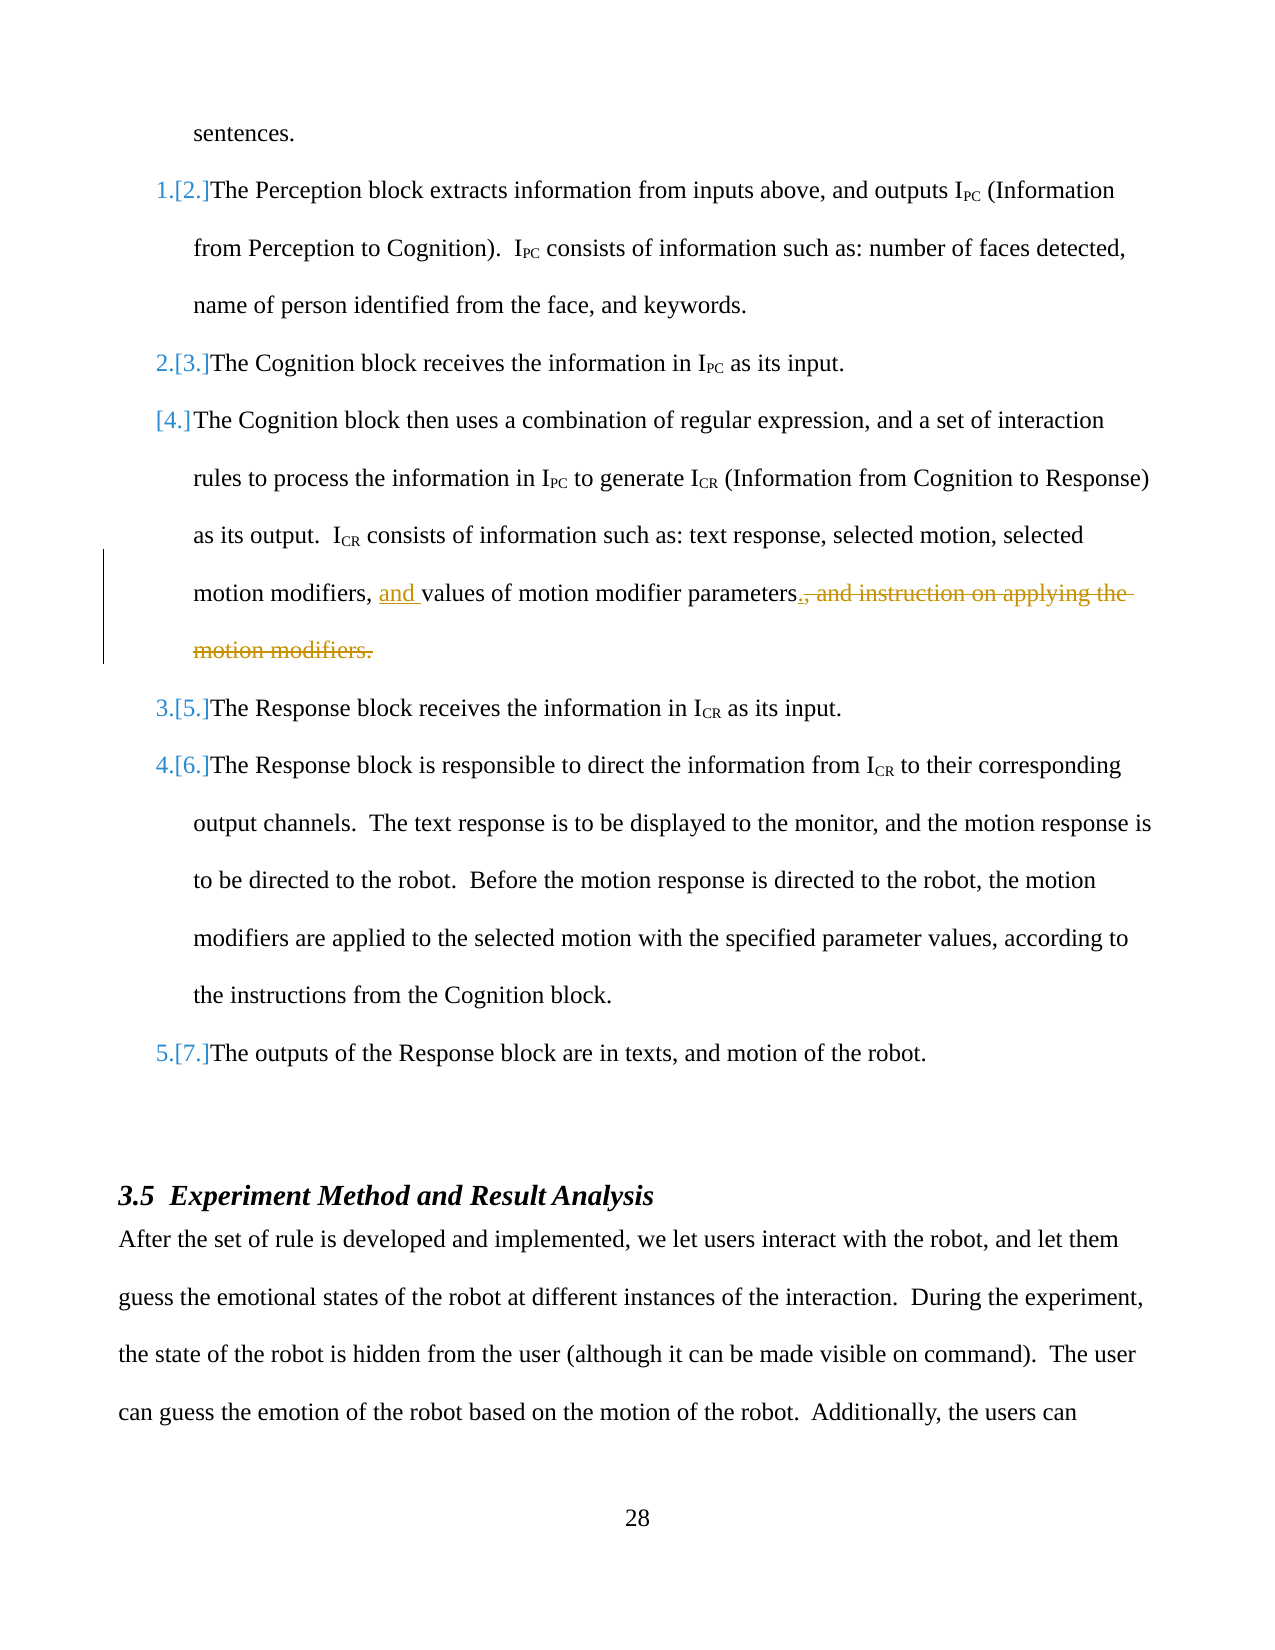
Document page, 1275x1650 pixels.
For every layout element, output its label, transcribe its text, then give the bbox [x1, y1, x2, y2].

list The Response block is responsible to direct the information from ICR to their corresponding output channels. The text response is to be displayed to the monitor, and the motion response is to be directed to the robot. Before the motion response is directed to the robot, the motion modifiers are applied to the selected motion with the specified parameter values, according to the instructions from the Cognition block. [156, 751, 1157, 1009]
list The Cognition block then uses a combination of regular expression, and a set of interaction rules to process the information in IPC to generate ICR (Information from Cognition to Response) as its output. ICR consists of information such as: text response, selected motion, selected motion modifiers, and values of motion modifier parameters. [156, 406, 1157, 664]
list The outputs of the Response block are in texts, and motion of the robot. [156, 1038, 1157, 1067]
list The Cognition block receives the information in IPC as its input. [156, 348, 1157, 377]
list The Perception block extracts information from inputs above, and outputs IPC (Information from Perception to Cognition). IPC consists of information such as: number of faces detected, name of person identified from the face, and keywords. [156, 176, 1157, 319]
subtitle 3.5 Experiment Method and Result Analysis [118, 1178, 1157, 1212]
list The Response block receives the information in ICR as its input. [156, 693, 1157, 722]
list The Perception block receives inputs from a webcam, and the text inputs entered by the user. The inputs are in the form of an image of the user's face and commands, words, or English sentences. [156, 118, 1157, 147]
text After the set of rule is developed and implemented, we let users interact with the robot, and let them guess the emotional states of the robot at different instances of the interaction. During the experiment, the state of the robot is hidden from the user (although it can be made visible on command). The user can guess the emotion of the robot based on the motion of the robot. Additionally, the users can [118, 1224, 1157, 1425]
